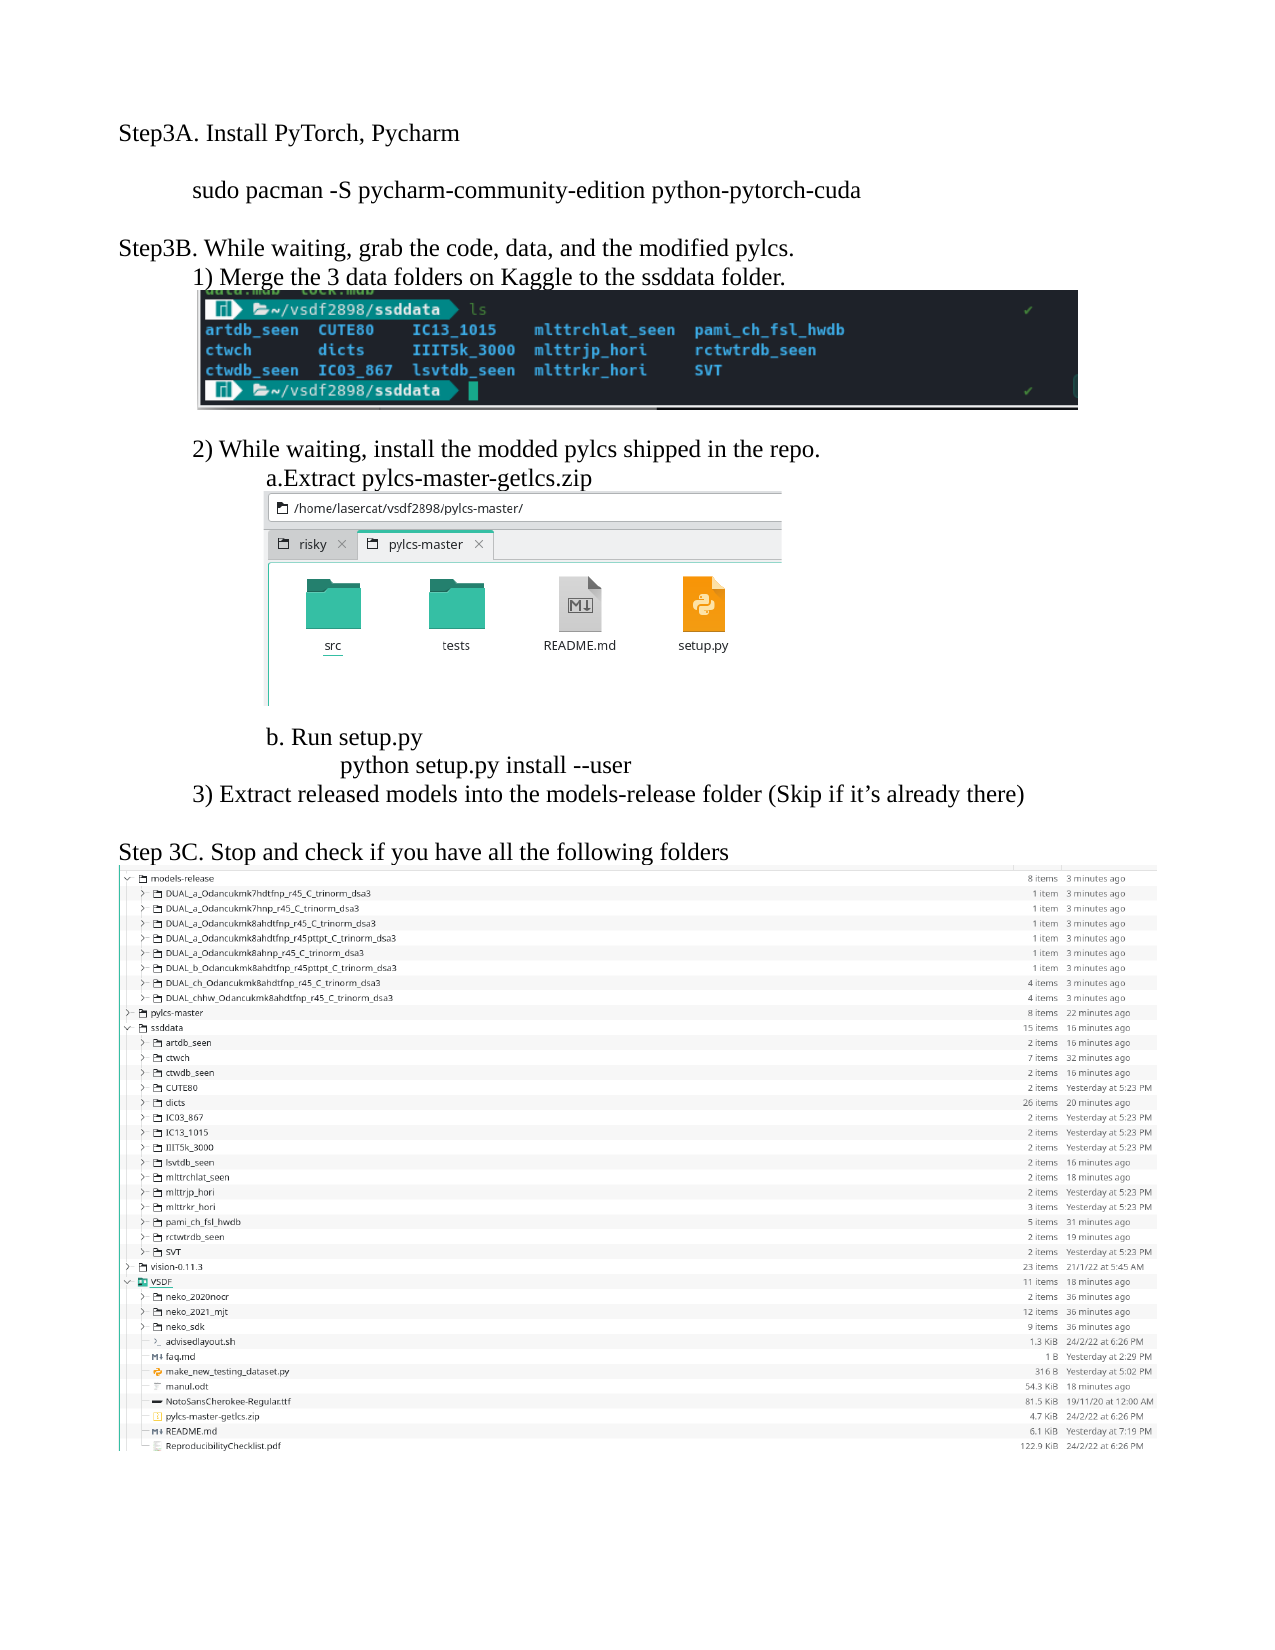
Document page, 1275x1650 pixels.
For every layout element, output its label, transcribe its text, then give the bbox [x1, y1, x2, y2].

text Step3A. Install PyTorch, Pycharm [118, 118, 1157, 147]
text Step3B. While waiting, grab the code, data, and the modified pylcs. [118, 233, 1157, 262]
text b. Run setup.py [118, 722, 1157, 751]
text 2) While waiting, install the modded pylcs shipped in the repo. [118, 434, 1157, 463]
text Step 3C. Stop and check if you have all the following folders [118, 837, 1157, 865]
text 3) Extract released models into the models-release folder (Skip if it’s already there) [118, 779, 1157, 808]
text python setup.py install --user [118, 751, 1157, 779]
text 1) Merge the 3 data folders on Kaggle to the ssddata folder. [118, 262, 1157, 291]
picture [118, 865, 1157, 1451]
text sudo pacman -S pycharm-community-edition python-pytorch-cuda [118, 176, 1157, 204]
picture [197, 290, 1078, 410]
picture [263, 491, 782, 706]
text a.Extract pylcs-master-getlcs.zip [118, 463, 1157, 492]
